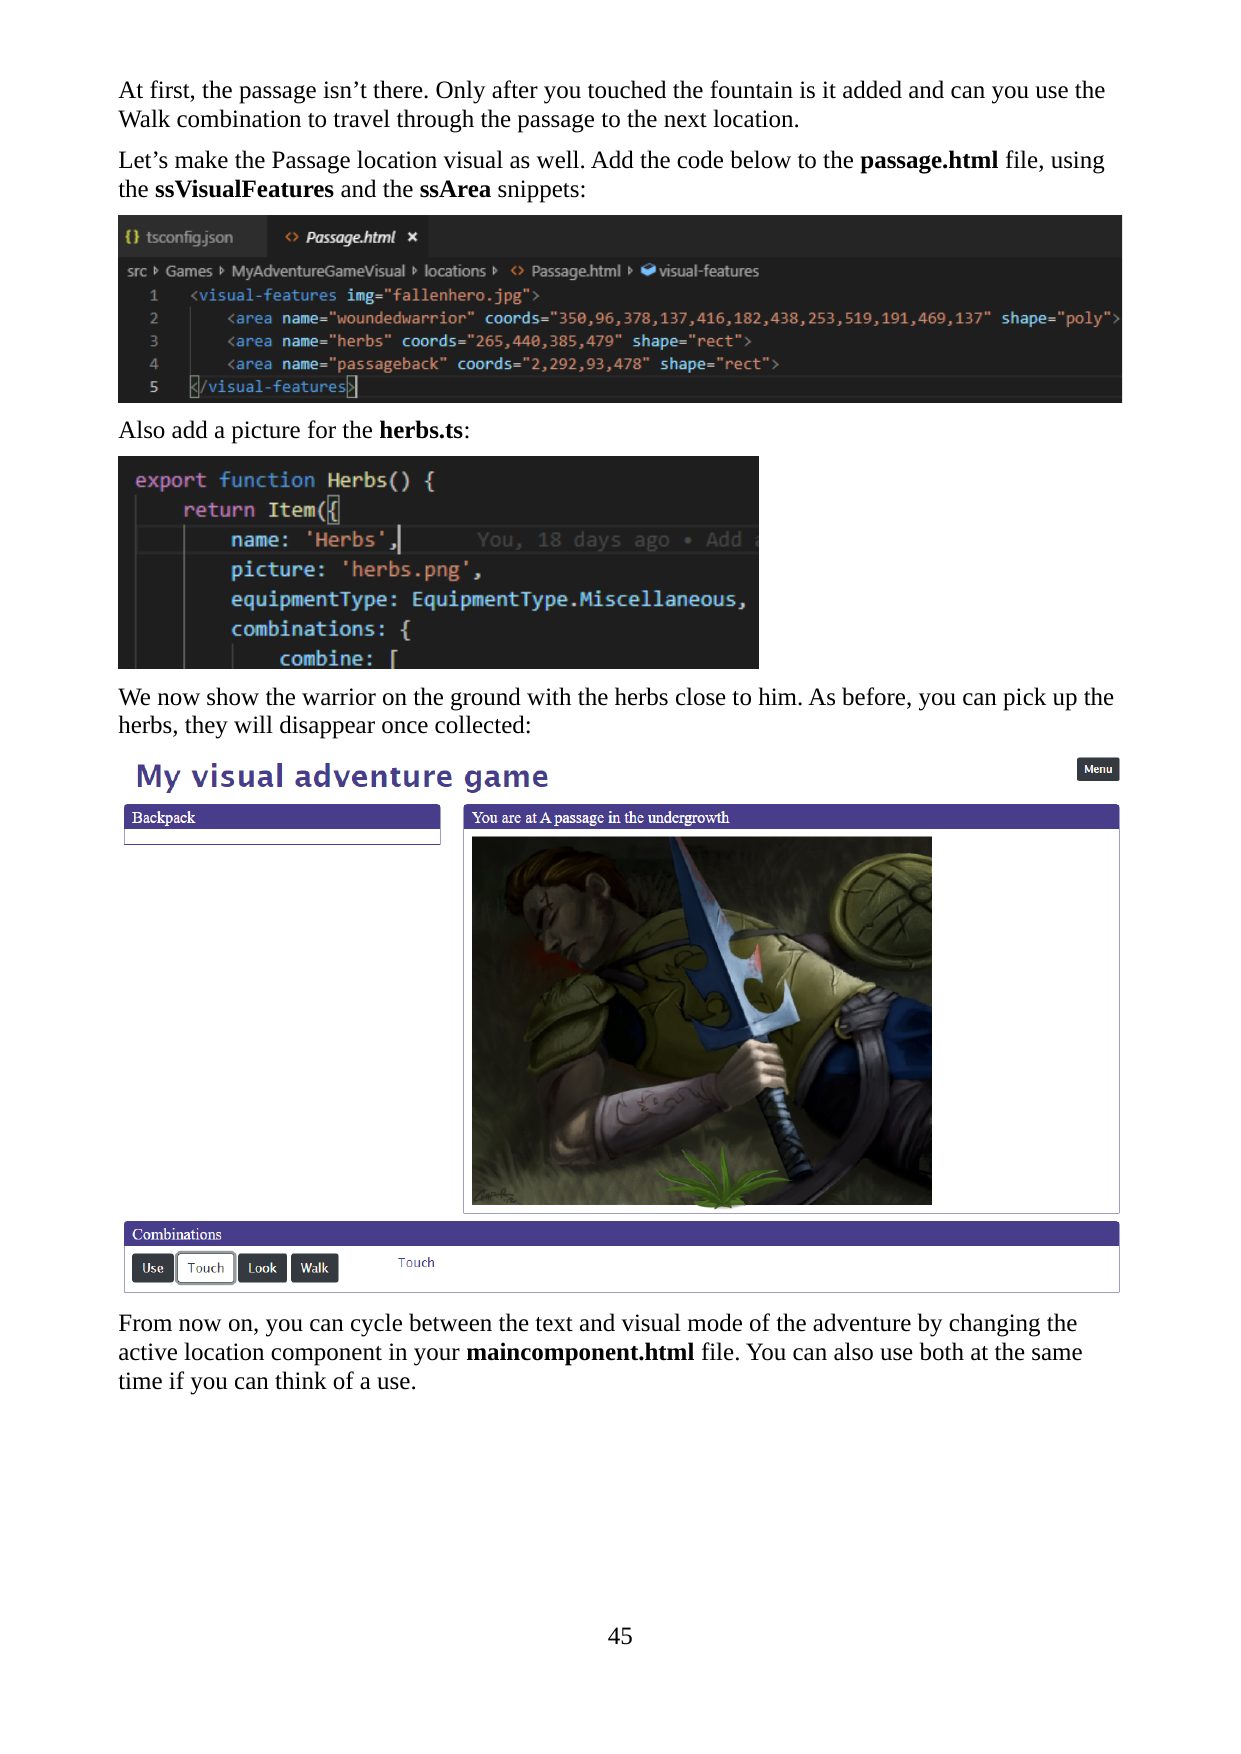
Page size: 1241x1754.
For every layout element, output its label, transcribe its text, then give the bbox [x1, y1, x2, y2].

text Let’s make the Passage location visual as well. Add the code below to the passage.html file, using the ssVisualFeatures and the ssArea snippets: [118, 145, 1122, 202]
text We now show the warrior on the ground with the herbs close to him. As before, you can pick up the herbs, they will disappear once collected: [118, 682, 1122, 739]
text From now on, you can cycle between the text and visual mode of the adventure by changing the active location component in your maincomponent.html file. You can also use both at the same time if you can think of a use. [118, 1308, 1122, 1394]
text At first, the passage isn’t there. Only after you touched the fountain is it added and can you use the Walk combination to travel through the passage to the next location. [118, 75, 1122, 132]
text Also add a picture for the herbs.ts: [118, 415, 1122, 444]
